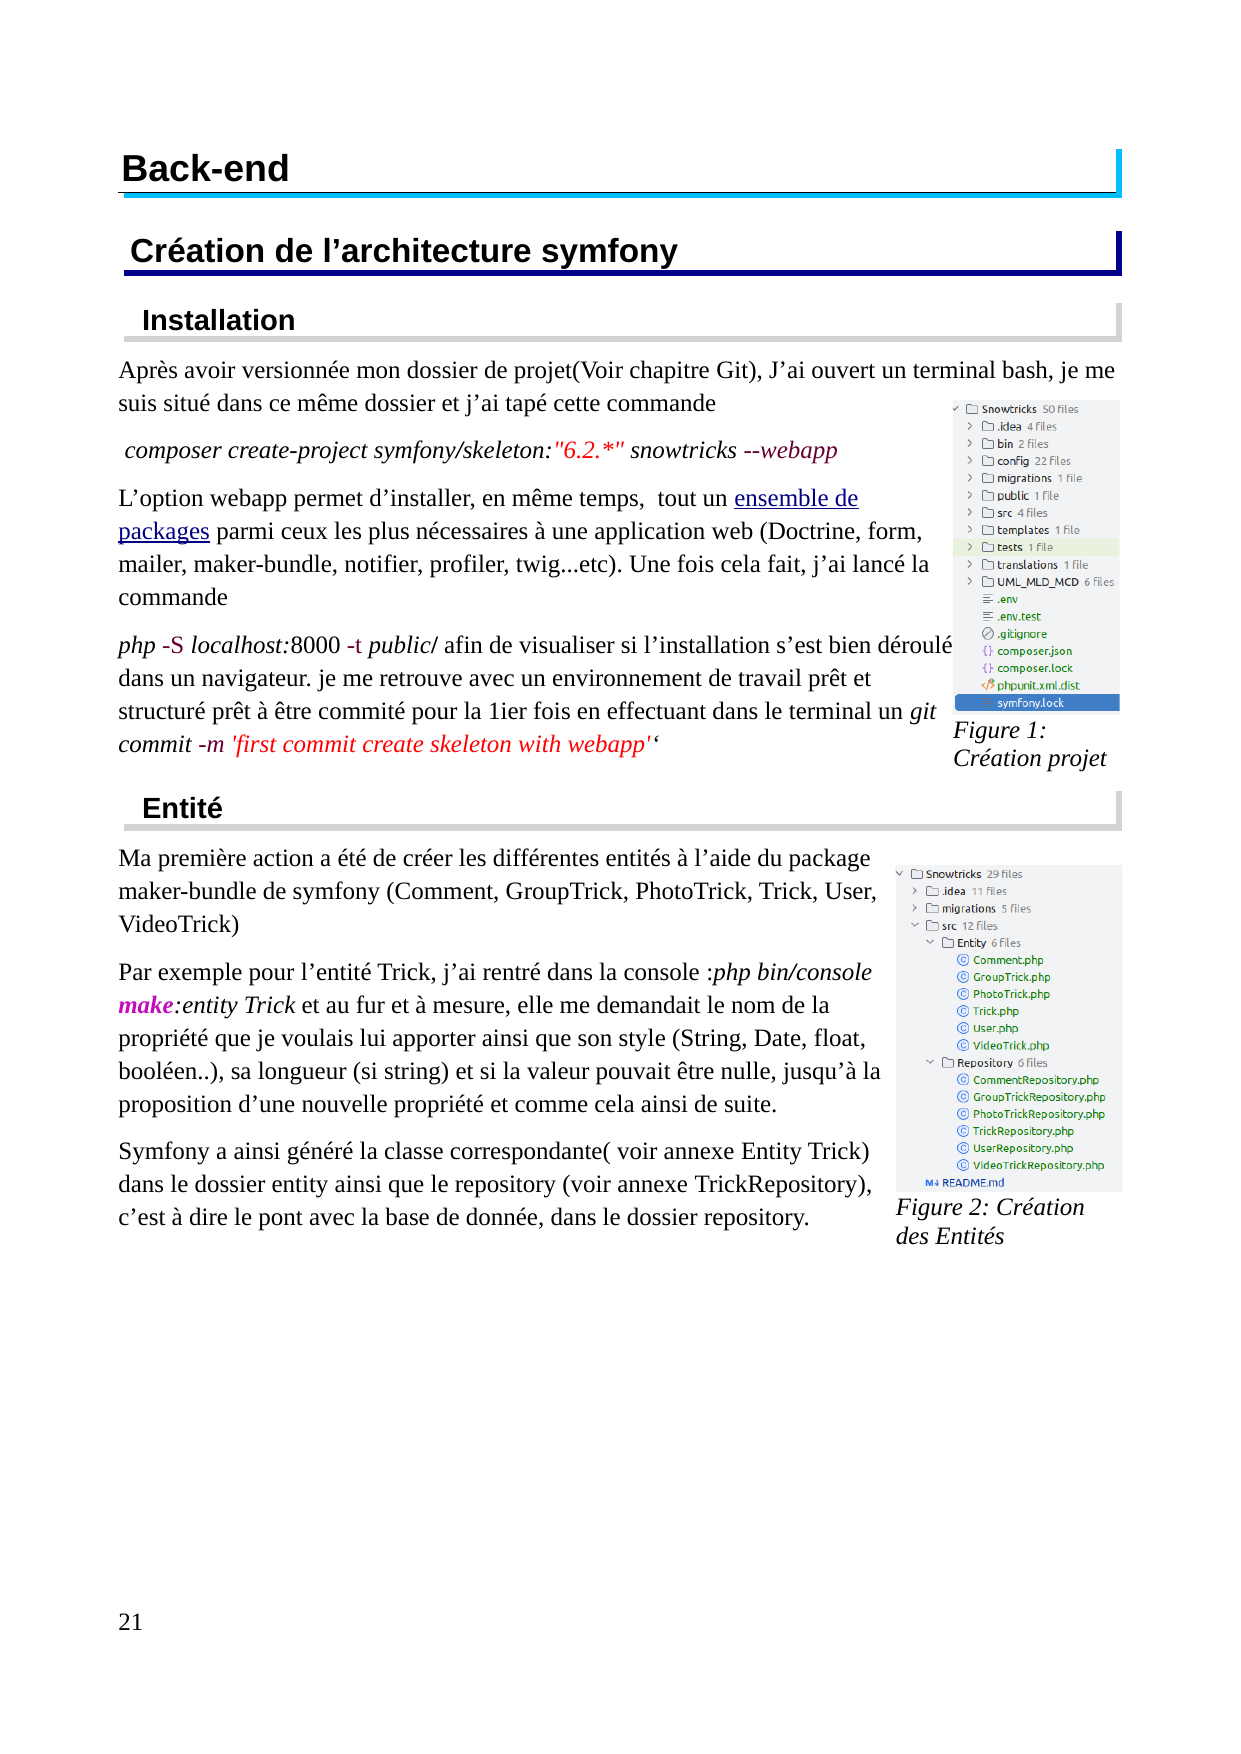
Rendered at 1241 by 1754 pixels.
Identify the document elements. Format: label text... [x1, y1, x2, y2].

subtitle Entité [118, 791, 1116, 824]
subtitle Installation [118, 303, 1116, 336]
text Après avoir versionnée mon dossier de projet(Voir chapitre Git), J’ai ouvert un terminal bash, je me suis situé dans ce même dossier et j’ai tapé cette commande [118, 355, 1122, 417]
text Ma première action a été de créer les différentes entités à l’aide du package maker-bundle de symfony (Comment, GroupTrick, PhotoTrick, Trick, User, VideoTrick) [118, 843, 1122, 938]
picture [895, 865, 1123, 1192]
picture [952, 400, 1120, 715]
text Figure 1: Création projet [953, 715, 1120, 772]
text composer create-project symfony/skeleton:"6.2.*" snowtricks --webapp [118, 436, 952, 464]
subtitle Back-end [118, 143, 1116, 192]
text L’option webapp permet d’installer, en même temps, tout un ensemble de packages parmi ceux les plus nécessaires à une application web (Doctrine, form, mailer, maker-bundle, notifier, profiler, twig...etc). Une fois cela fait, j’ai lancé la commande [118, 483, 952, 611]
text php -S localhost:8000 -t public/ afin de visualiser si l’installation s’est bien déroulé dans un navigateur. je me retrouve avec un environnement de travail prêt et structuré prêt à être commité pour la 1ier fois en effectuant dans le terminal un git commit -m 'first commit create skeleton with webapp'‘ [118, 630, 953, 758]
text Figure 2: Création des Entités [896, 1192, 1122, 1249]
text Par exemple pour l’entité Trick, j’ai rentré dans la console :php bin/console make:entity Trick et au fur et à mesure, elle me demandait le nom de la propriété que je voulais lui apporter ainsi que son style (String, Date, float, booléen..), sa longueur (si string) et si la valeur pouvait être nulle, jusqu’à la proposition d’une nouvelle propriété et comme cela ainsi de suite. [118, 957, 895, 1117]
text Symfony a ainsi généré la classe correspondante( voir annexe Entity Trick) dans le dossier entity ainsi que le repository (voir annexe TrickRepository), c’est à dire le pont avec la base de donnée, dans le dossier repository. [118, 1136, 896, 1231]
subtitle Création de l’architecture symfony [118, 231, 1116, 270]
